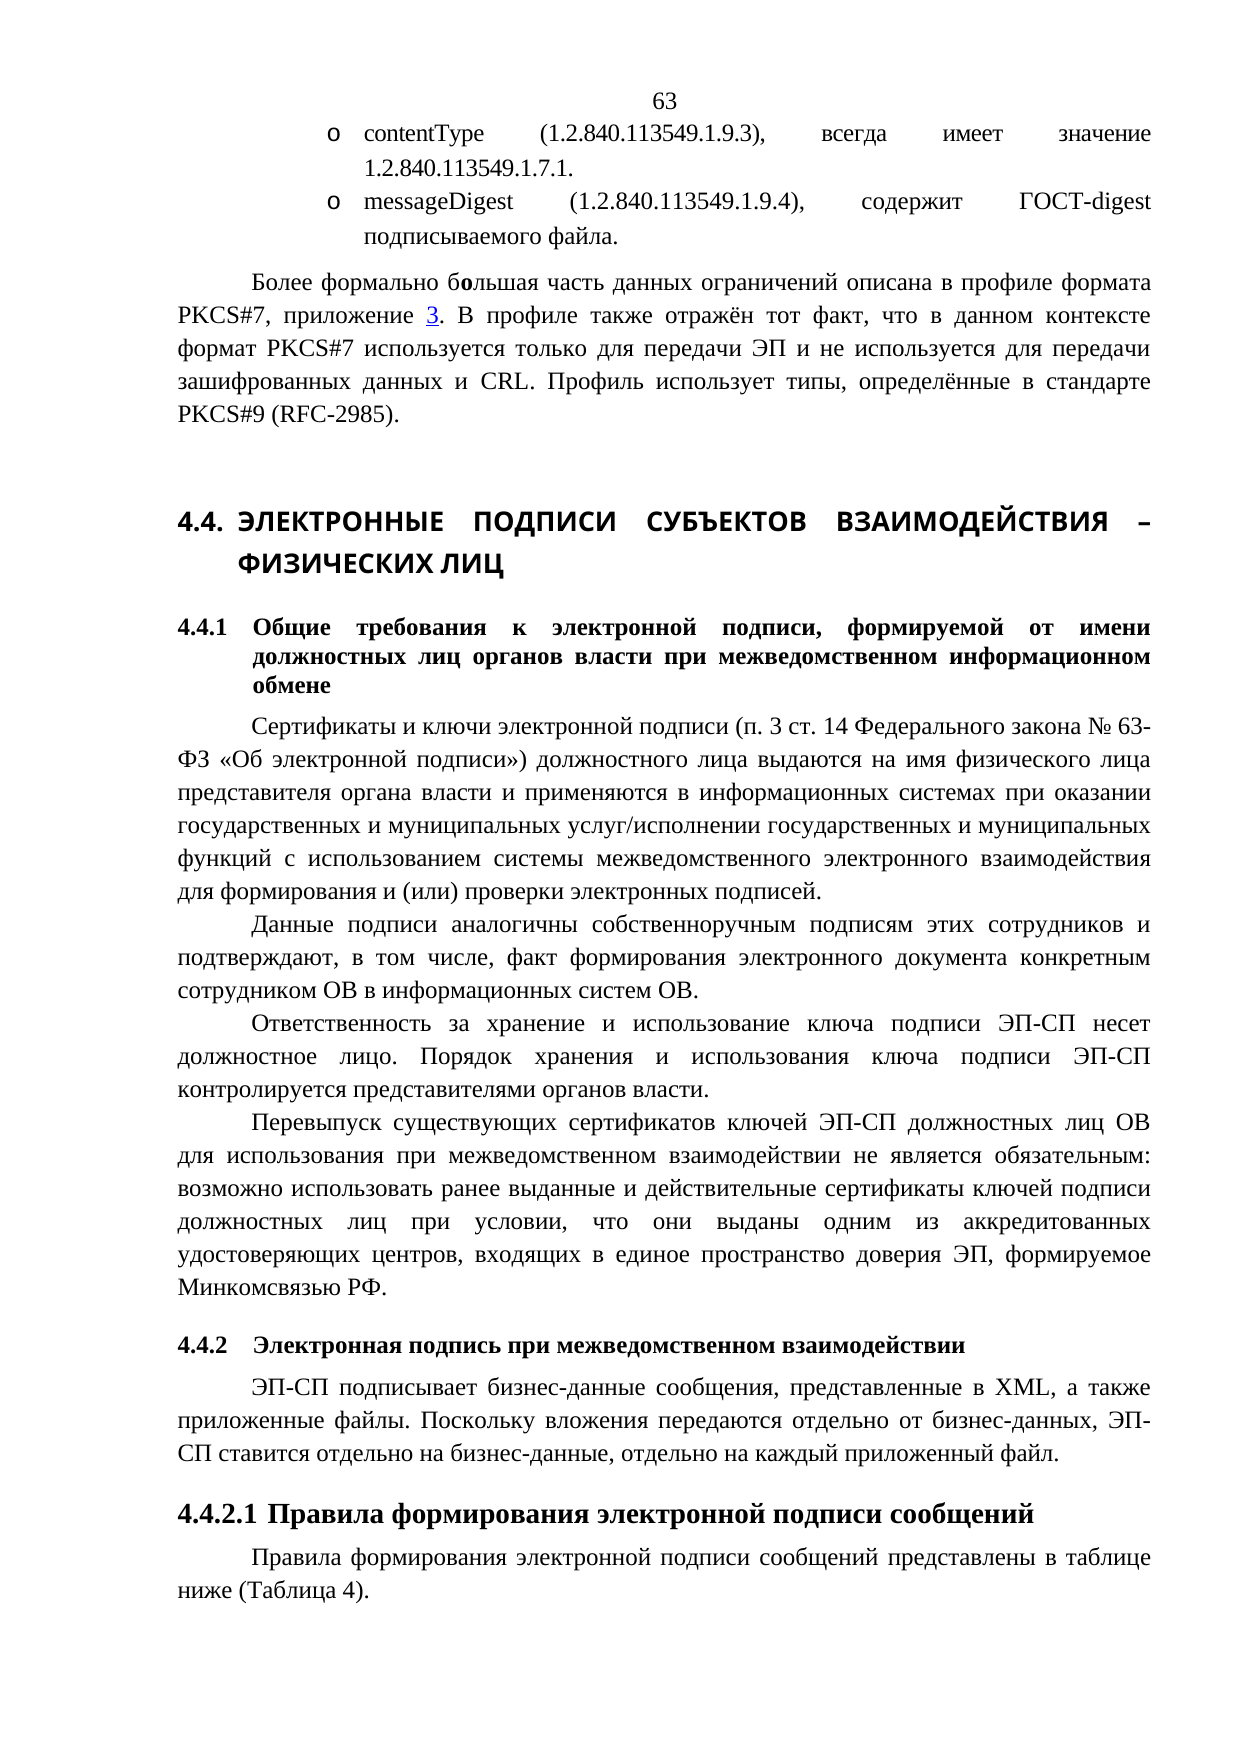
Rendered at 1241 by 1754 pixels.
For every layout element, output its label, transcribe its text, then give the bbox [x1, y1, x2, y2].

text Ответственность за хранение и использование ключа подписи ЭП-СП несет должностное лицо. Порядок хранения и использования ключа подписи ЭП-СП контролируется представителями органов власти. [177, 1008, 1152, 1103]
text Данные подписи аналогичны собственноручным подписям этих сотрудников и подтверждают, в том числе, факт формирования электронного документа конкретным сотрудником ОВ в информационных систем ОВ. [177, 909, 1152, 1004]
text ЭП-СП подписывает бизнес-данные сообщения, представленные в XML, а также приложенные файлы. Поскольку вложения передаются отдельно от бизнес-данных, ЭП-СП ставится отдельно на бизнес-данные, отдельно на каждый приложенный файл. [177, 1372, 1152, 1466]
list messageDigest (1.2.840.113549.1.9.4), содержит ГОСТ-digest подписываемого файла. [326, 186, 1152, 250]
text Правила формирования электронной подписи сообщений представлены в таблице ниже (Таблица 4). [177, 1542, 1152, 1603]
subtitle Общие требования к электронной подписи, формируемой от имени должностных лиц органов власти при межведомственном информационном обмене [177, 612, 1152, 698]
text Сертификаты и ключи электронной подписи (п. 3 ст. 14 Федерального закона № 63-ФЗ «Об электронной подписи») должностного лица выдаются на имя физического лица представителя органа власти и применяются в информационных системах при оказании государственных и муниципальных услуг/исполнении государственных и муниципальных функций с использованием системы межведомственного электронного взаимодействия для формирования и (или) проверки электронных подписей. [177, 711, 1152, 905]
subtitle Электронные подписи субъектов взаимодействия – физических лиц [177, 502, 1152, 582]
text Более формально большая часть данных ограничений описана в профиле формата PKCS#7, приложение 3. В профиле также отражён тот факт, что в данном контексте формат PKCS#7 используется только для передачи ЭП и не используется для передачи зашифрованных данных и CRL. Профиль использует типы, определённые в стандарте PKCS#9 (RFC-2985). [177, 267, 1152, 428]
list contentType (1.2.840.113549.1.9.3), всегда имеет значение 1.2.840.113549.1.7.1. [326, 118, 1152, 182]
subtitle Правила формирования электронной подписи сообщений [177, 1496, 1152, 1529]
text Перевыпуск существующих сертификатов ключей ЭП-СП должностных лиц ОВ для использования при межведомственном взаимодействии не является обязательным: возможно использовать ранее выданные и действительные сертификаты ключей подписи должностных лиц при условии, что они выданы одним из аккредитованных удостоверяющих центров, входящих в единое пространство доверия ЭП, формируемое Минкомсвязью РФ. [177, 1107, 1152, 1301]
subtitle Электронная подпись при межведомственном взаимодействии [177, 1330, 1152, 1359]
